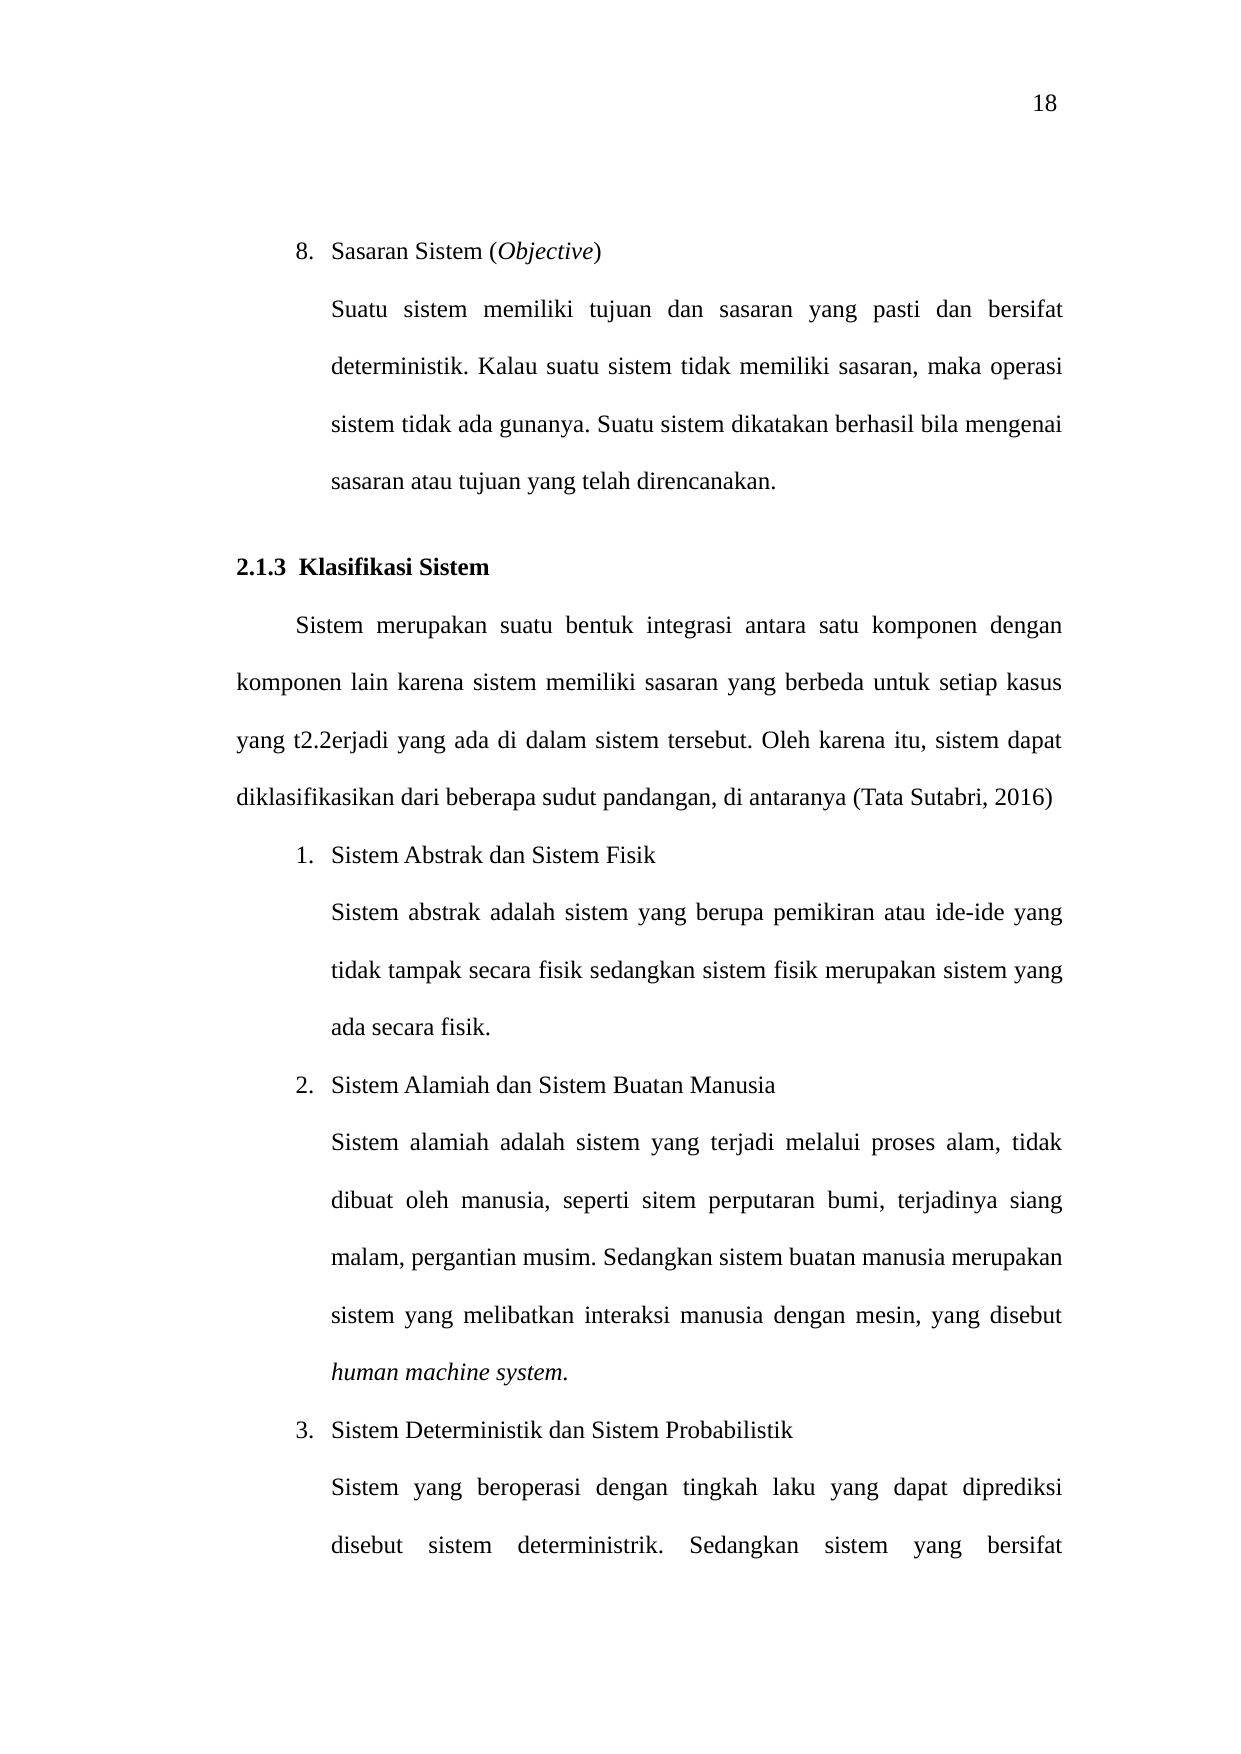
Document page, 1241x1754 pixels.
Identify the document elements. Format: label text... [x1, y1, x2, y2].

list Sistem Abstrak dan Sistem Fisik [295, 840, 1063, 869]
list Sistem abstrak adalah sistem yang berupa pemikiran atau ide-ide yang tidak tampak secara fisik sedangkan sistem fisik merupakan sistem yang ada secara fisik. [295, 897, 1063, 1041]
list Sistem yang beroperasi dengan tingkah laku yang dapat diprediksi disebut sistem deterministrik. Sedangkan sistem yang bersifat [295, 1472, 1063, 1559]
subtitle Klasifikasi Sistem [236, 552, 1063, 581]
list Sistem Deterministik dan Sistem Probabilistik [295, 1415, 1063, 1444]
list Sasaran Sistem (Objective) [295, 236, 1063, 265]
list Sistem alamiah adalah sistem yang terjadi melalui proses alam, tidak dibuat oleh manusia, seperti sitem perputaran bumi, terjadinya siang malam, pergantian musim. Sedangkan sistem buatan manusia merupakan sistem yang melibatkan interaksi manusia dengan mesin, yang disebut human machine system. [295, 1127, 1063, 1386]
text Sistem merupakan suatu bentuk integrasi antara satu komponen dengan komponen lain karena sistem memiliki sasaran yang berbeda untuk setiap kasus yang t2.2erjadi yang ada di dalam sistem tersebut. Oleh karena itu, sistem dapat diklasifikasikan dari beberapa sudut pandangan, di antaranya (Tata Sutabri, 2016) [236, 610, 1063, 811]
list Sistem Alamiah dan Sistem Buatan Manusia [295, 1070, 1063, 1099]
list Suatu sistem memiliki tujuan dan sasaran yang pasti dan bersifat deterministik. Kalau suatu sistem tidak memiliki sasaran, maka operasi sistem tidak ada gunanya. Suatu sistem dikatakan berhasil bila mengenai sasaran atau tujuan yang telah direncanakan. [295, 294, 1063, 495]
